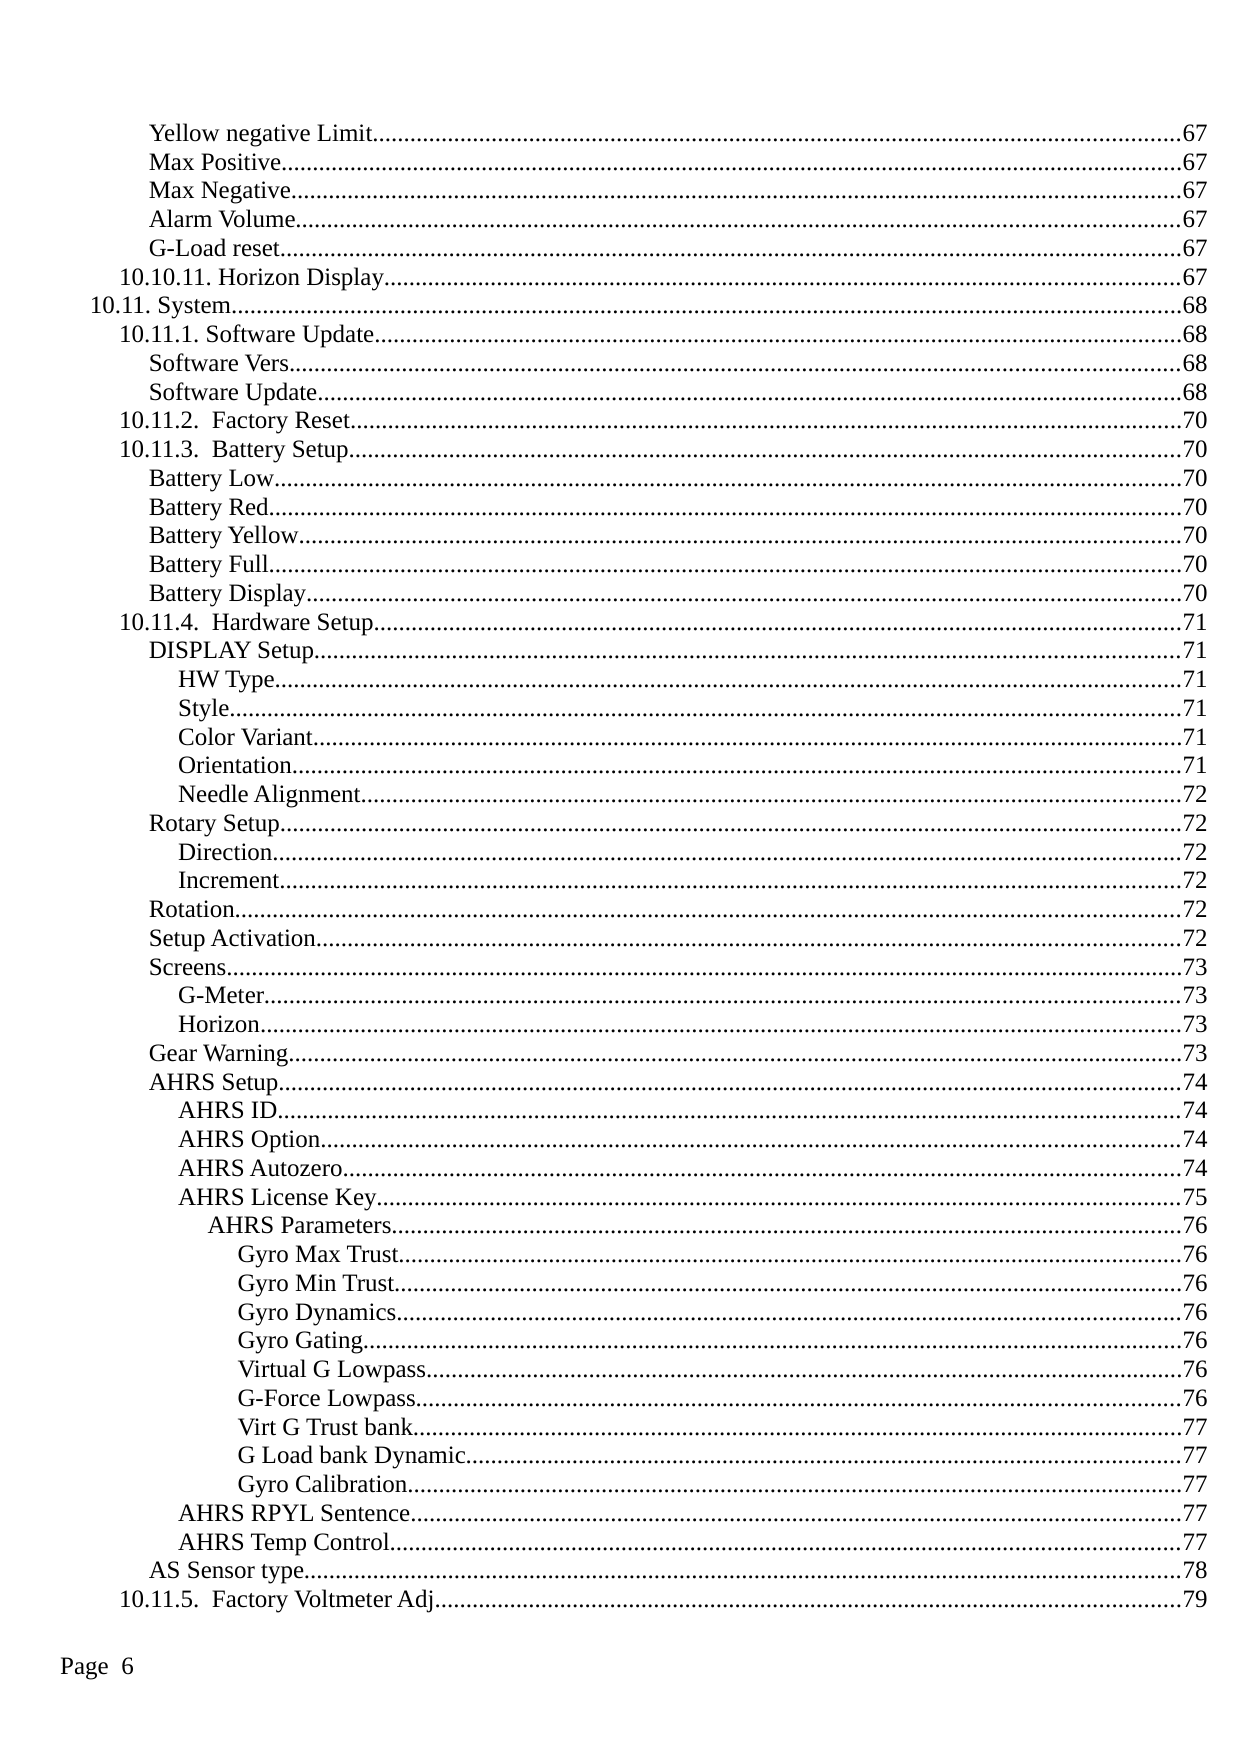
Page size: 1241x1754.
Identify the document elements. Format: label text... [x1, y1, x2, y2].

text Gyro Gating 76 [237, 1326, 1207, 1354]
text Style 71 [178, 693, 1207, 722]
text 10.11.1. Software Update 68 [119, 319, 1207, 348]
text Software Vers. 68 [148, 348, 1207, 377]
text G-Force Lowpass 76 [237, 1383, 1207, 1412]
text G-Meter 73 [178, 981, 1207, 1009]
text Gyro Min Trust 76 [237, 1268, 1207, 1297]
text Battery Red 70 [148, 492, 1207, 521]
text 10.10.11. Horizon Display 67 [119, 262, 1207, 291]
text AHRS Option 74 [178, 1124, 1207, 1153]
text Gyro Max Trust 76 [237, 1239, 1207, 1268]
text Needle Alignment 72 [178, 779, 1207, 808]
text Increment 72 [178, 866, 1207, 894]
text Yellow negative Limit 67 [148, 118, 1207, 147]
text Gyro Dynamics 76 [237, 1297, 1207, 1326]
text 10.11.2. Factory Reset 70 [119, 406, 1207, 434]
text Setup Activation 72 [148, 923, 1207, 952]
text Max Positive 67 [148, 147, 1207, 176]
text AHRS Parameters 76 [207, 1211, 1207, 1239]
text AHRS Setup 74 [148, 1067, 1207, 1096]
text 10.11. System 68 [89, 291, 1207, 319]
text Horizon 73 [178, 1009, 1207, 1038]
text AHRS ID 74 [178, 1096, 1207, 1124]
text Screens 73 [148, 952, 1207, 981]
text Max Negative 67 [148, 176, 1207, 204]
text AS Sensor type 78 [148, 1556, 1207, 1584]
text Battery Full 70 [148, 549, 1207, 578]
text DISPLAY Setup 71 [148, 636, 1207, 664]
text Gyro Calibration 77 [237, 1469, 1207, 1498]
text Color Variant 71 [178, 722, 1207, 751]
text HW Type 71 [178, 664, 1207, 693]
text G-Load reset 67 [148, 233, 1207, 262]
text Battery Low 70 [148, 463, 1207, 492]
text AHRS Temp Control 77 [178, 1527, 1207, 1556]
text AHRS Autozero 74 [178, 1153, 1207, 1182]
text AHRS License Key 75 [178, 1182, 1207, 1211]
text Alarm Volume 67 [148, 204, 1207, 233]
text AHRS RPYL Sentence 77 [178, 1498, 1207, 1527]
text Direction 72 [178, 837, 1207, 866]
text Gear Warning 73 [148, 1038, 1207, 1067]
text Orientation 71 [178, 751, 1207, 779]
text Battery Display 70 [148, 578, 1207, 607]
text Battery Yellow 70 [148, 521, 1207, 549]
text Rotation 72 [148, 894, 1207, 923]
text Virt G Trust bank 77 [237, 1412, 1207, 1441]
text 10.11.5. Factory Voltmeter Adj 79 [119, 1584, 1207, 1613]
text G Load bank Dynamic 77 [237, 1441, 1207, 1469]
text 10.11.3. Battery Setup 70 [119, 434, 1207, 463]
text Rotary Setup 72 [148, 808, 1207, 837]
text 10.11.4. Hardware Setup 71 [119, 607, 1207, 636]
text Software Update 68 [148, 377, 1207, 406]
text Virtual G Lowpass 76 [237, 1354, 1207, 1383]
